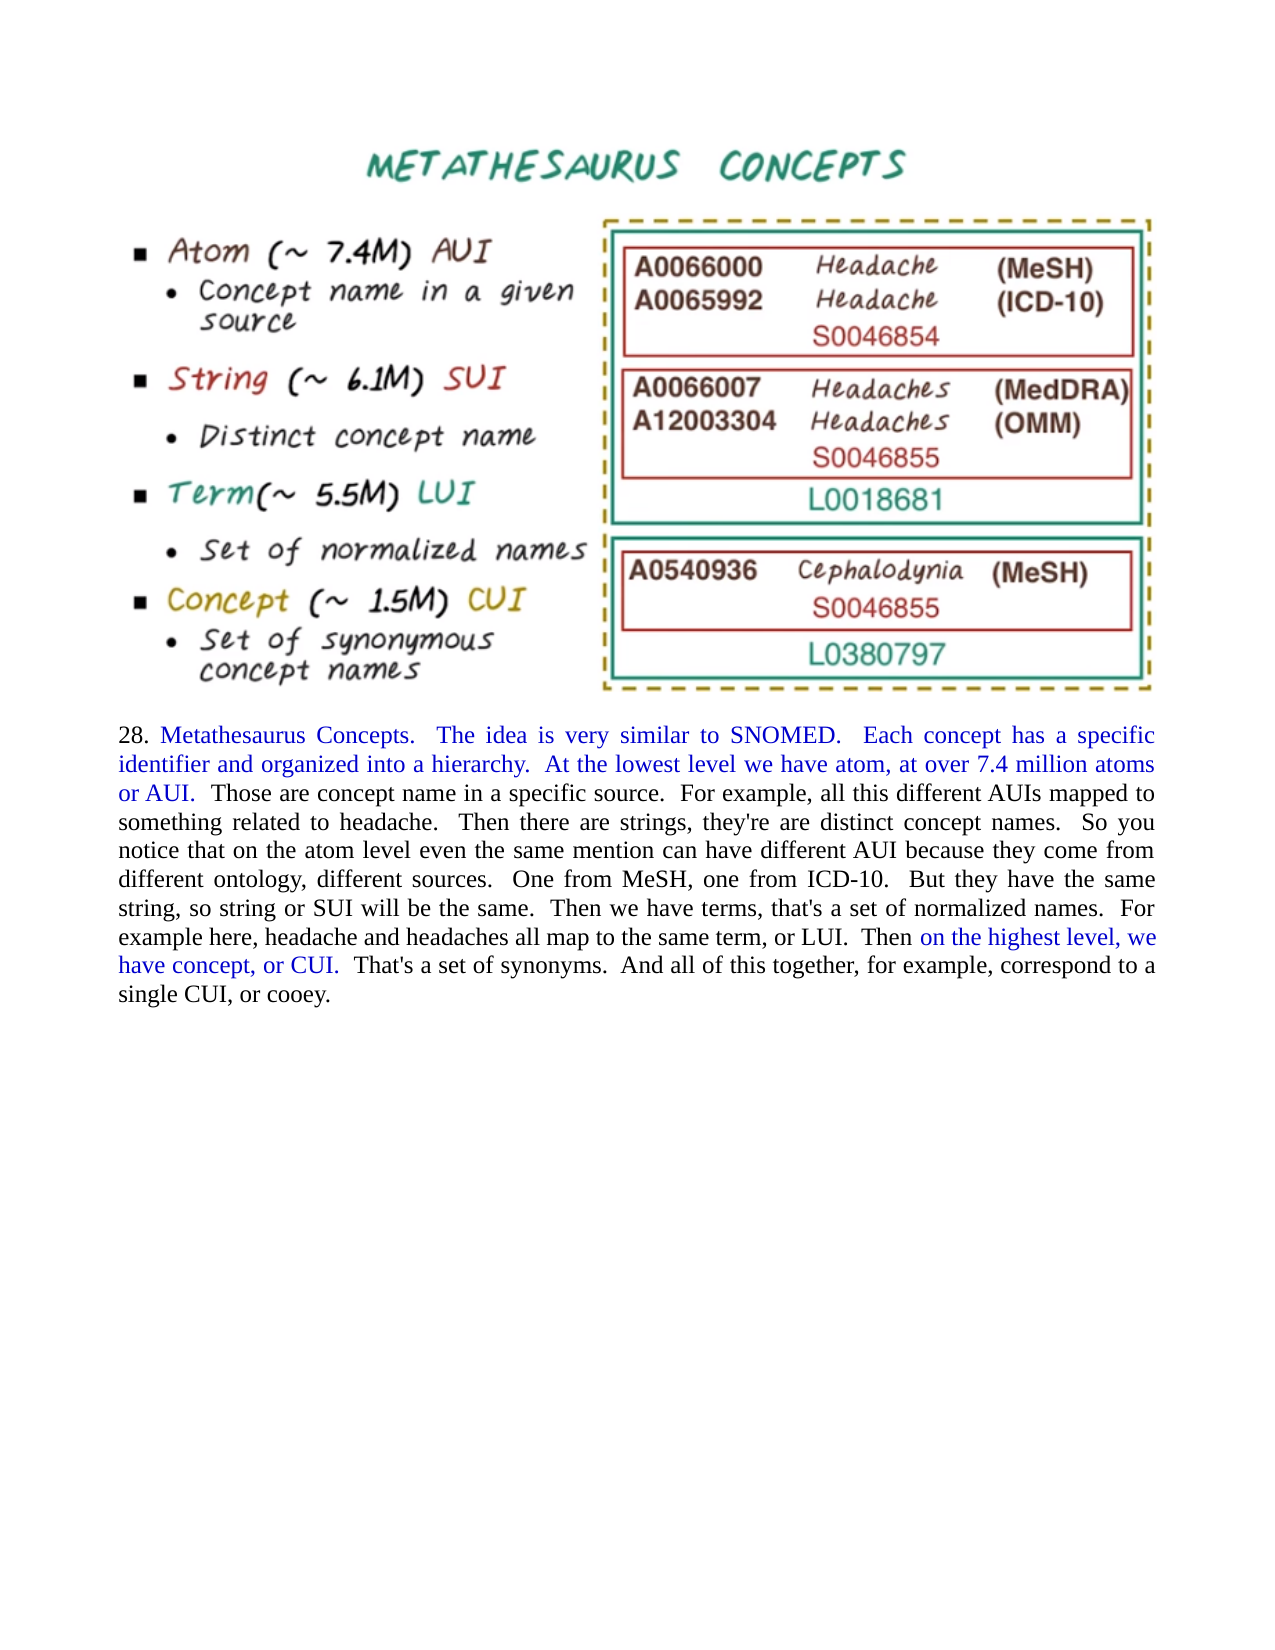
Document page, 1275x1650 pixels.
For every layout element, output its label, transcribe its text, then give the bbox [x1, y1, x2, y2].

picture [118, 146, 1157, 692]
text 28. Metathesaurus Concepts. The idea is very similar to SNOMED. Each concept has a specific identifier and organized into a hierarchy. At the lowest level we have atom, at over 7.4 million atoms or AUI. Those are concept name in a specific source. For example, all this different AUIs mapped to something related to headache. Then there are strings, they're are distinct concept names. So you notice that on the atom level even the same mention can have different AUI because they come from different ontology, different sources. One from MeSH, one from ICD-10. But they have the same string, so string or SUI will be the same. Then we have terms, that's a set of normalized names. For example here, headache and headaches all map to the same term, or LUI. Then on the highest level, we have concept, or CUI. That's a set of synonyms. And all of this together, for example, correspond to a single CUI, or cooey. [118, 721, 1157, 1008]
